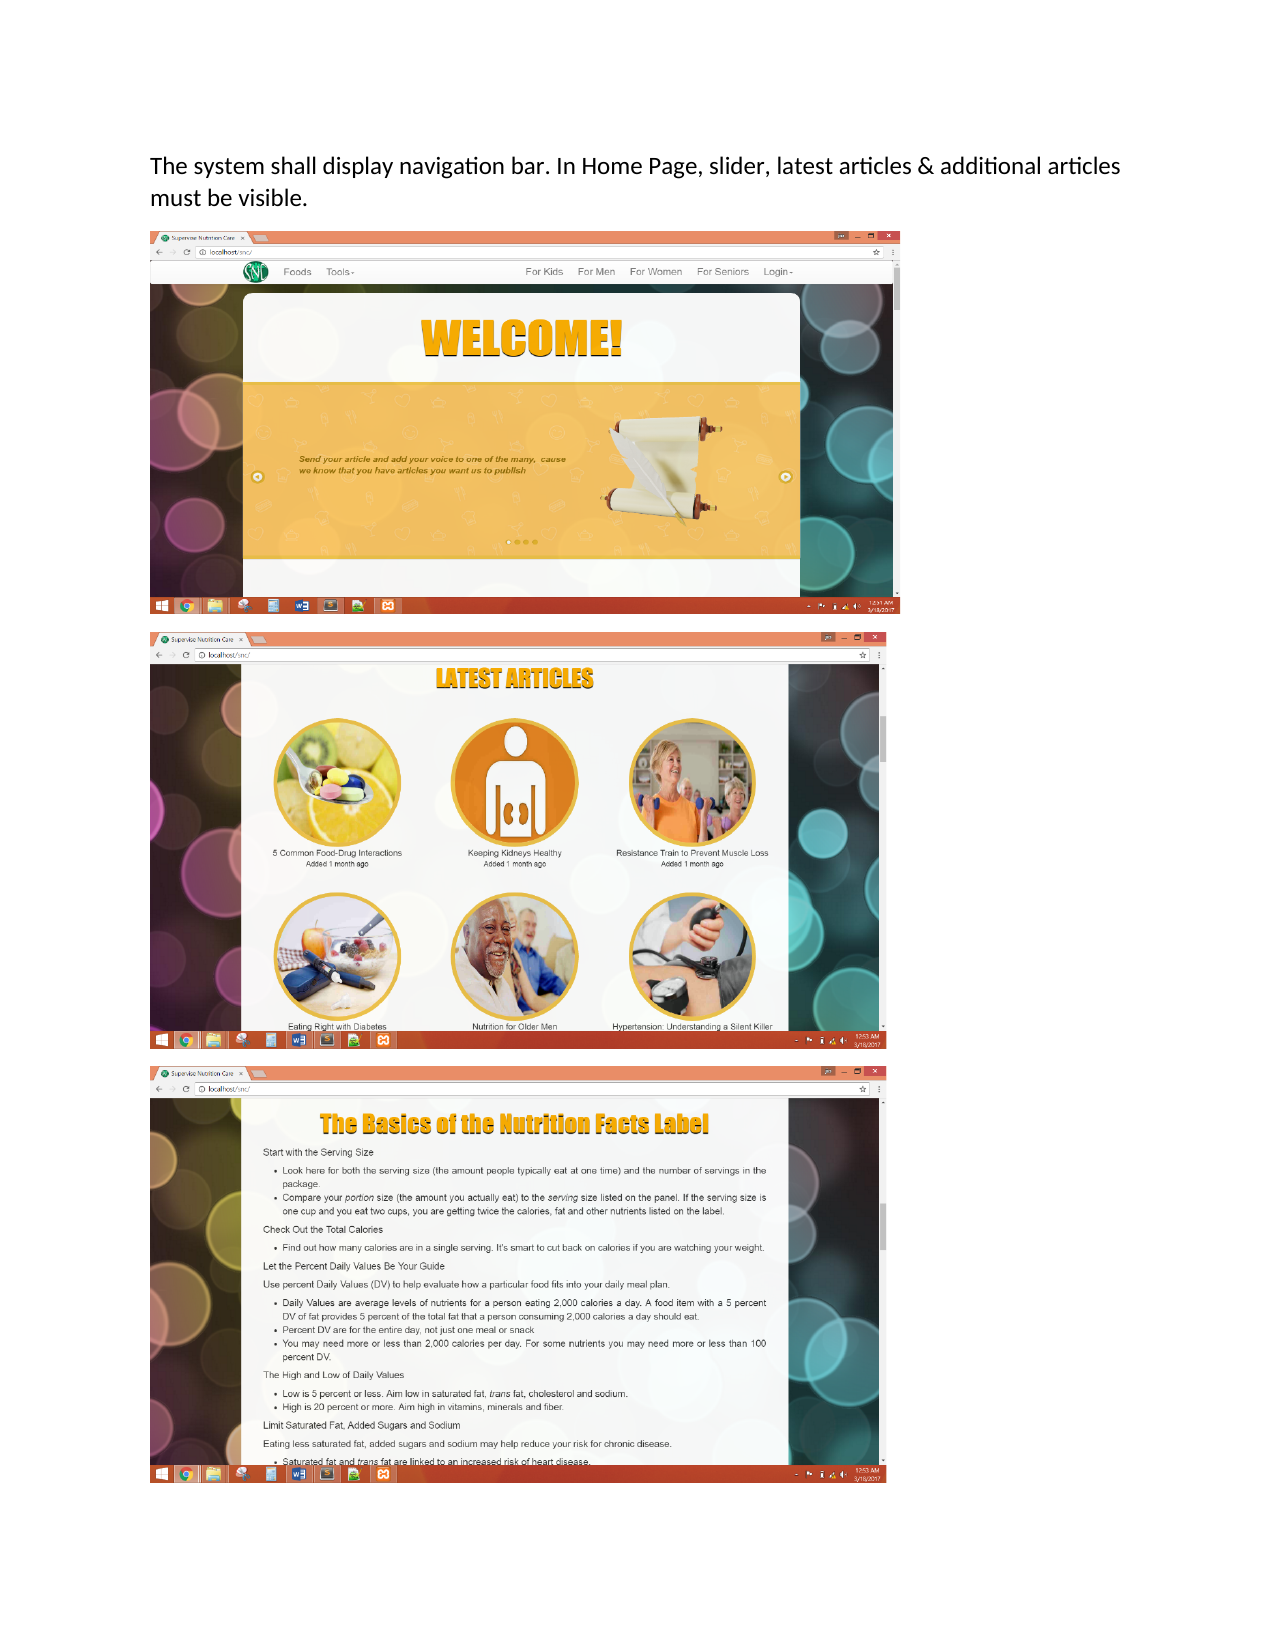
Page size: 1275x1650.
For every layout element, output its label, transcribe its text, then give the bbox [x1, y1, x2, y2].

text The system shall display navigation bar. In Home Page, slider, latest articles & additional articles must be visible. [150, 150, 1125, 213]
